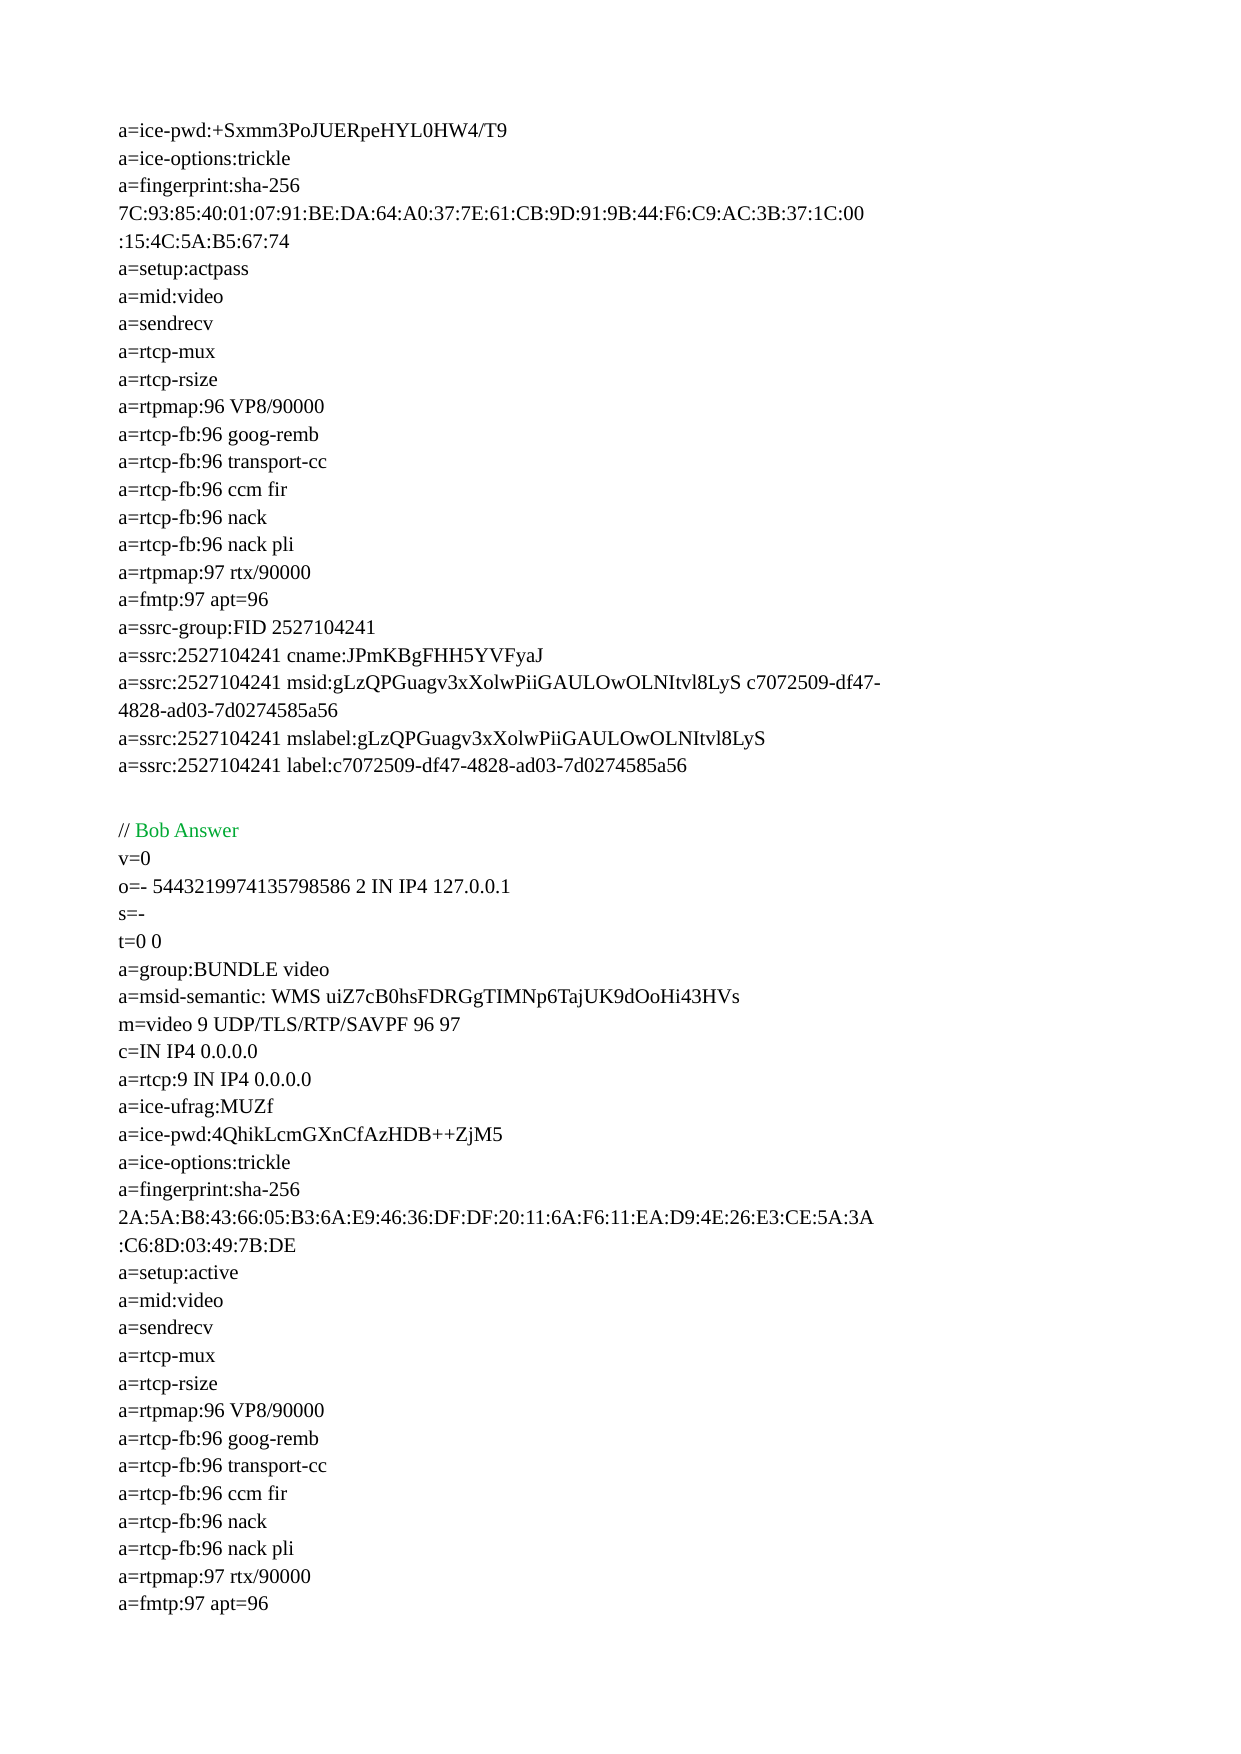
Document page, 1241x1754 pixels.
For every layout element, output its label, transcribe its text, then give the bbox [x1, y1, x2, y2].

text // Bob Answer [118, 818, 1122, 842]
text a=ice-pwd:4QhikLcmGXnCfAzHDB++ZjM5 [118, 1122, 1122, 1146]
text a=rtcp:9 IN IP4 0.0.0.0 [118, 1067, 1122, 1091]
text a=fingerprint:sha-256 [118, 173, 1122, 197]
text a=rtcp-fb:96 nack pli [118, 1536, 1122, 1560]
text a=rtpmap:96 VP8/90000 [118, 394, 1122, 418]
text :C6:8D:03:49:7B:DE [118, 1232, 1122, 1257]
text a=mid:video [118, 1288, 1122, 1312]
text a=ssrc:2527104241 mslabel:gLzQPGuagv3xXolwPiiGAULOwOLNItvl8LyS [118, 725, 1122, 749]
text a=rtcp-fb:96 goog-remb [118, 422, 1122, 446]
text a=ssrc:2527104241 cname:JPmKBgFHH5YVFyaJ [118, 643, 1122, 667]
text a=msid-semantic: WMS uiZ7cB0hsFDRGgTIMNp6TajUK9dOoHi43HVs [118, 984, 1122, 1008]
text a=fmtp:97 apt=96 [118, 1591, 1122, 1615]
text a=ice-options:trickle [118, 146, 1122, 170]
text a=sendrecv [118, 311, 1122, 335]
text a=rtpmap:97 rtx/90000 [118, 1564, 1122, 1588]
text m=video 9 UDP/TLS/RTP/SAVPF 96 97 [118, 1012, 1122, 1036]
text 2A:5A:B8:43:66:05:B3:6A:E9:46:36:DF:DF:20:11:6A:F6:11:EA:D9:4E:26:E3:CE:5A:3A [118, 1205, 1122, 1229]
text a=rtcp-rsize [118, 367, 1122, 391]
text a=mid:video [118, 284, 1122, 308]
text 7C:93:85:40:01:07:91:BE:DA:64:A0:37:7E:61:CB:9D:91:9B:44:F6:C9:AC:3B:37:1C:00 [118, 201, 1122, 225]
text a=fingerprint:sha-256 [118, 1177, 1122, 1201]
text a=ssrc:2527104241 label:c7072509-df47-4828-ad03-7d0274585a56 [118, 753, 1122, 777]
text a=rtcp-fb:96 ccm fir [118, 477, 1122, 501]
text a=rtcp-fb:96 transport-cc [118, 1453, 1122, 1477]
text a=sendrecv [118, 1315, 1122, 1339]
text a=setup:active [118, 1260, 1122, 1284]
text a=rtcp-mux [118, 339, 1122, 363]
text a=rtcp-fb:96 nack [118, 504, 1122, 529]
text a=rtcp-fb:96 goog-remb [118, 1426, 1122, 1450]
text a=ssrc-group:FID 2527104241 [118, 615, 1122, 639]
text o=- 5443219974135798586 2 IN IP4 127.0.0.1 [118, 874, 1122, 898]
text a=ice-options:trickle [118, 1150, 1122, 1174]
text 4828-ad03-7d0274585a56 [118, 698, 1122, 722]
text a=rtcp-fb:96 nack [118, 1508, 1122, 1533]
text a=fmtp:97 apt=96 [118, 587, 1122, 611]
text a=rtcp-fb:96 nack pli [118, 532, 1122, 556]
text a=rtpmap:97 rtx/90000 [118, 560, 1122, 584]
text t=0 0 [118, 929, 1122, 953]
text a=rtpmap:96 VP8/90000 [118, 1398, 1122, 1422]
text :15:4C:5A:B5:67:74 [118, 228, 1122, 253]
text a=setup:actpass [118, 256, 1122, 280]
text s=- [118, 901, 1122, 925]
text a=ice-pwd:+Sxmm3PoJUERpeHYL0HW4/T9 [118, 118, 1122, 142]
text a=rtcp-fb:96 transport-cc [118, 449, 1122, 473]
text v=0 [118, 846, 1122, 870]
text a=rtcp-rsize [118, 1371, 1122, 1394]
text a=ssrc:2527104241 msid:gLzQPGuagv3xXolwPiiGAULOwOLNItvl8LyS c7072509-df47- [118, 670, 1122, 694]
text a=rtcp-mux [118, 1343, 1122, 1367]
text c=IN IP4 0.0.0.0 [118, 1039, 1122, 1063]
text a=rtcp-fb:96 ccm fir [118, 1481, 1122, 1505]
text a=group:BUNDLE video [118, 956, 1122, 981]
text a=ice-ufrag:MUZf [118, 1094, 1122, 1118]
